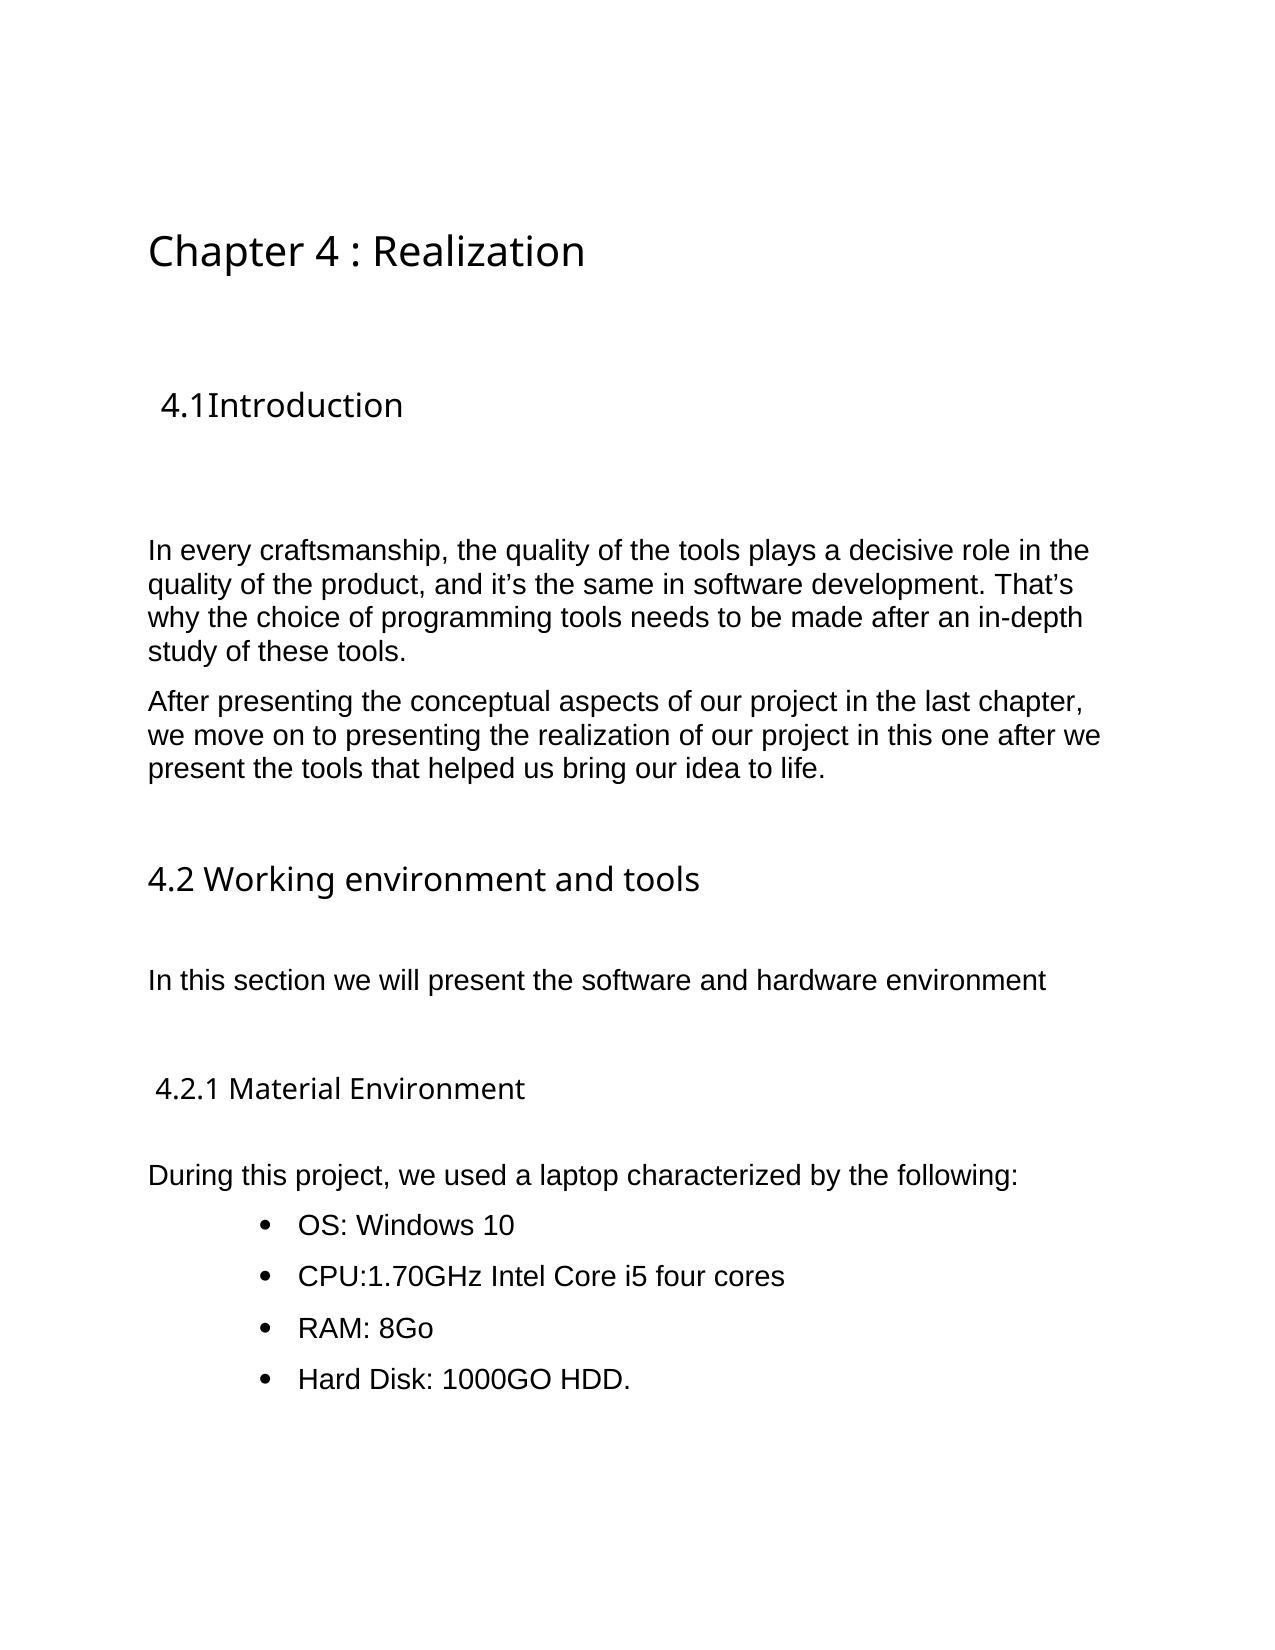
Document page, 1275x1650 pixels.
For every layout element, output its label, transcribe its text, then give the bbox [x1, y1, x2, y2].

text After presenting the conceptual aspects of our project in the last chapter, we move on to presenting the realization of our project in this one after we present the tools that helped us bring our idea to life. [148, 684, 1127, 785]
list CPU:1.70GHz Intel Core i5 four cores [260, 1259, 1127, 1293]
text During this project, we used a laptop characterized by the following: [148, 1158, 1127, 1191]
list Hard Disk: 1000GO HDD. [260, 1362, 1127, 1396]
list OS: Windows 10 [260, 1208, 1127, 1242]
text In this section we will present the software and hardware environment [148, 963, 1127, 997]
subtitle : Realization [148, 222, 1127, 279]
text In every craftsmanship, the quality of the tools plays a decisive role in the quality of the product, and it’s the same in software development. That’s why the choice of programming tools needs to be made after an in-depth study of these tools. [148, 533, 1127, 668]
subtitle 4.2 Working environment and tools [148, 856, 1127, 901]
subtitle 4.2.1 Material Environment [148, 1068, 1127, 1108]
text 4.1Introduction [148, 364, 1127, 432]
list RAM: 8Go [260, 1311, 1127, 1344]
